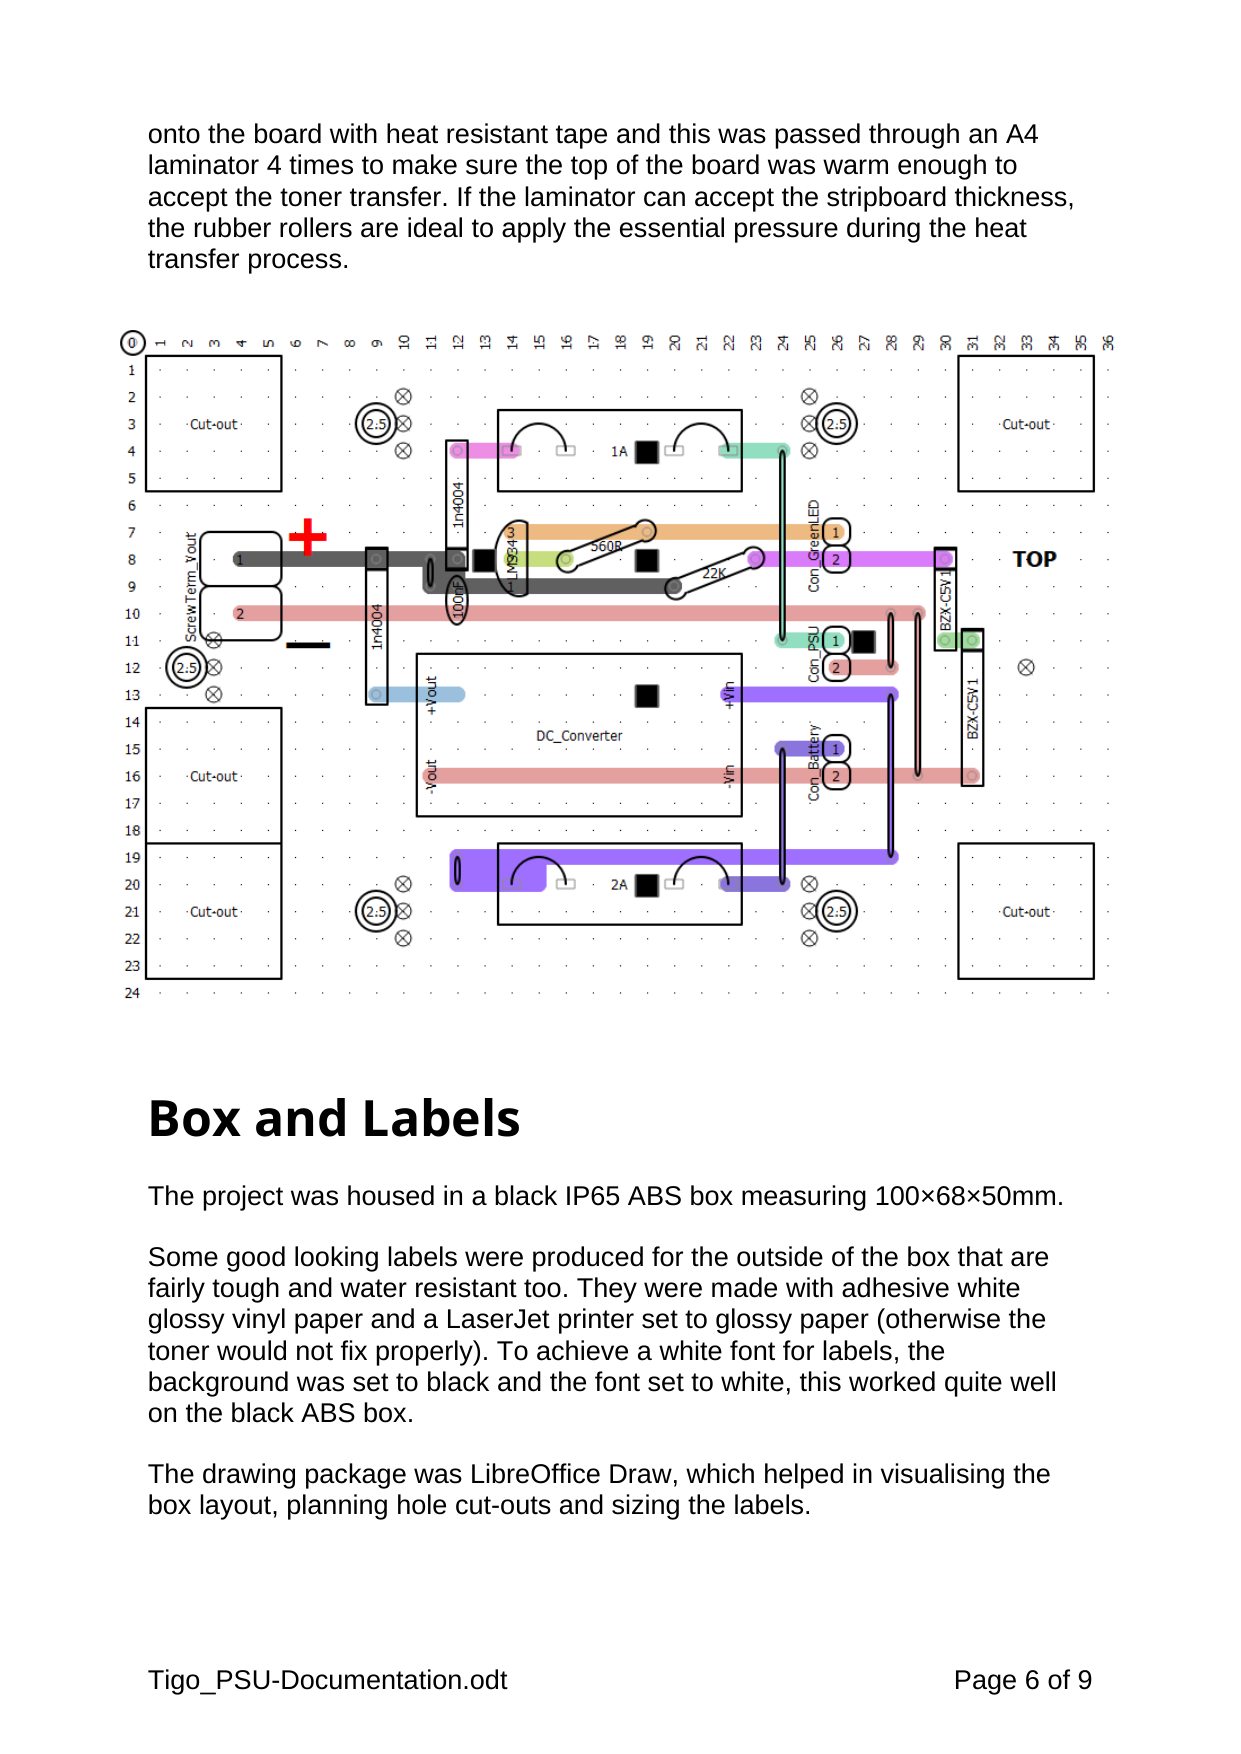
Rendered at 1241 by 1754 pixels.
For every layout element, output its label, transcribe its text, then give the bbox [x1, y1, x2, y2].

picture [119, 330, 1121, 1006]
subtitle Box and Labels [148, 1006, 1093, 1151]
text The project was housed in a black IP65 ABS box measuring 100×68×50mm. [148, 1180, 1093, 1211]
text onto the board with heat resistant tape and this was passed through an A4 laminator 4 times to make sure the top of the board was warm enough to accept the toner transfer. If the laminator can accept the stripboard thickness, the rubber rollers are ideal to apply the essential pressure during the heat transfer process. [148, 118, 1093, 274]
text Some good looking labels were produced for the outside of the box that are fairly tough and water resistant too. They were made with adhesive white glossy vinyl paper and a LaserJet printer set to glossy paper (otherwise the toner would not fix properly). To achieve a white font for labels, the background was set to black and the font set to white, this worked quite well on the black ABS box. [148, 1241, 1093, 1428]
text The drawing package was LibreOffice Draw, which helped in visualising the box layout, planning hole cut-outs and sizing the labels. [148, 1458, 1093, 1520]
